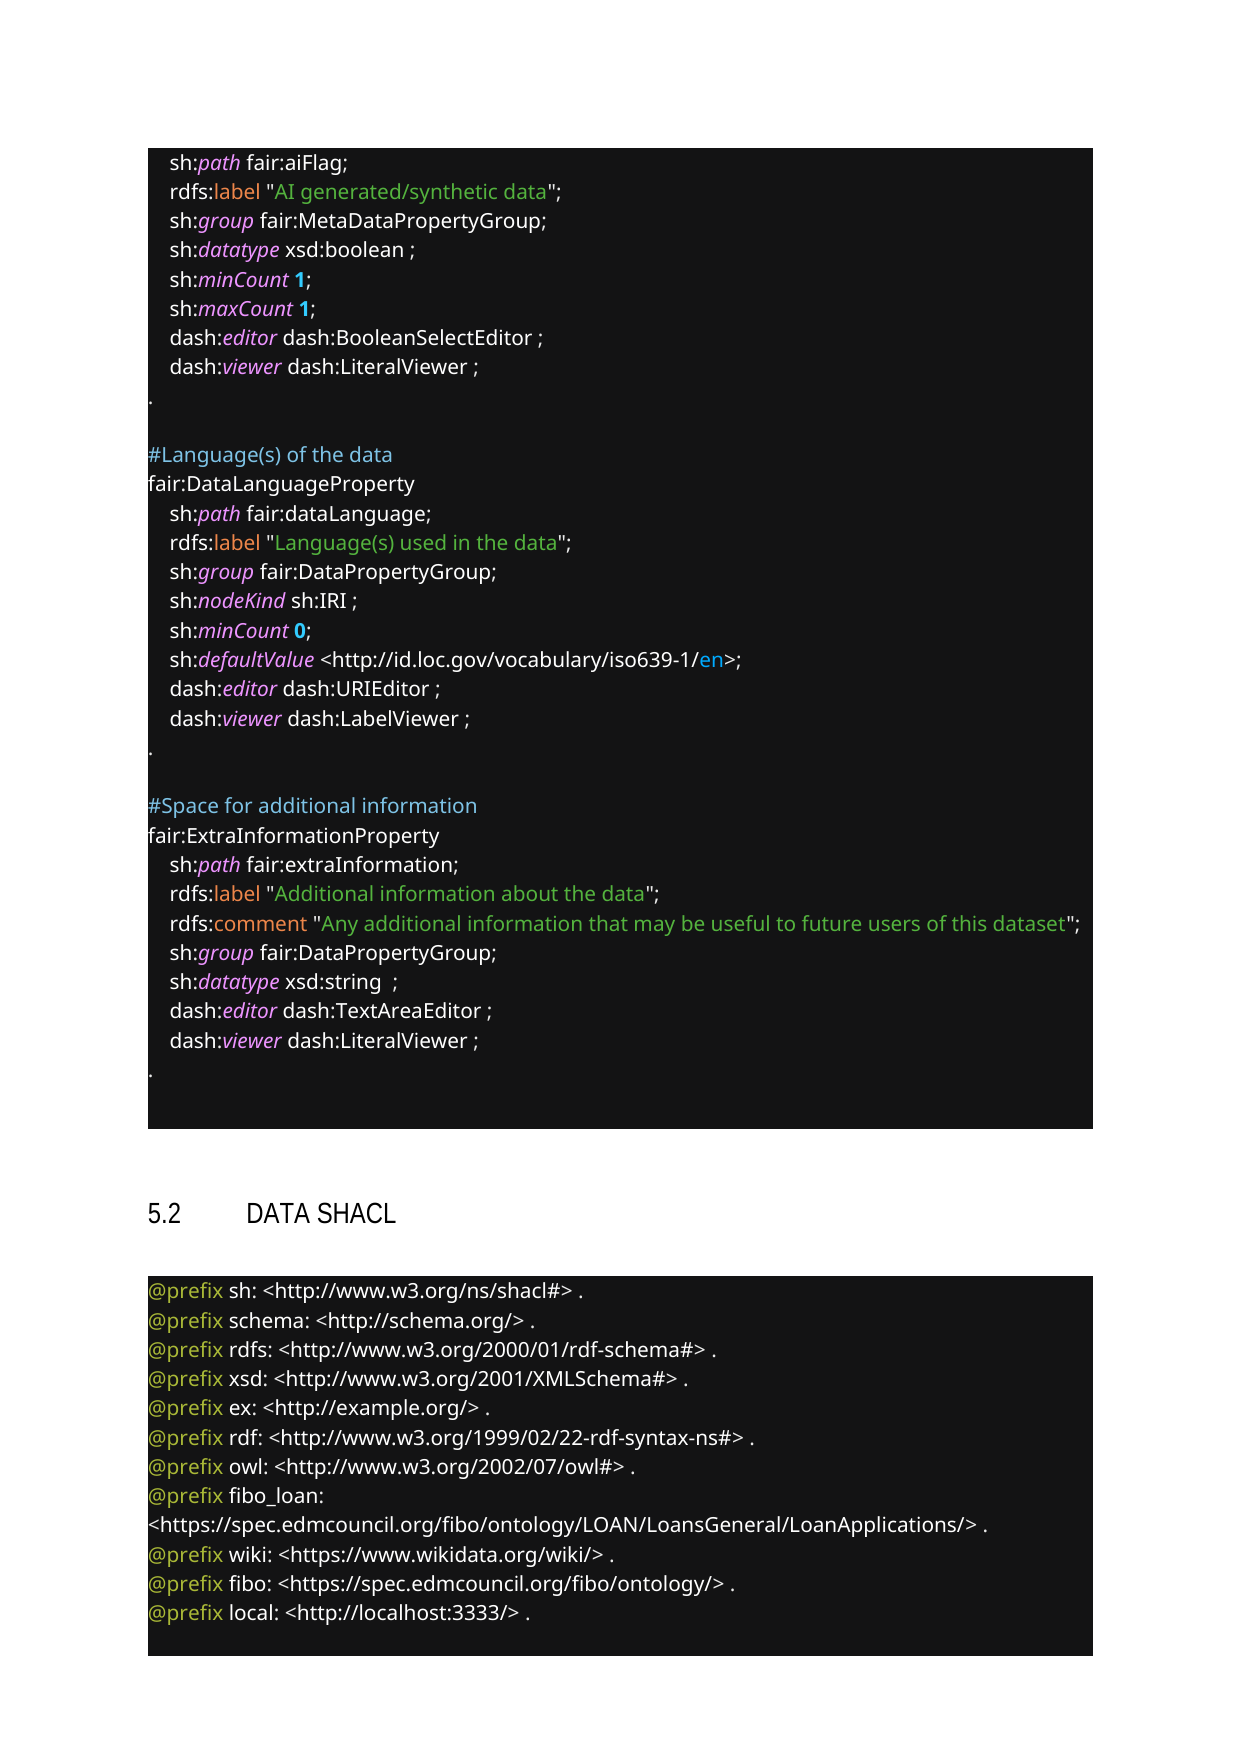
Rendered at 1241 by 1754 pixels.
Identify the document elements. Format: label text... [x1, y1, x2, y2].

text @prefix sh: <http://www.w3.org/ns/shacl#> . @prefix schema: <http://schema.org/> . @prefix rdfs: <http://www.w3.org/2000/01/rdf-schema#> . @prefix xsd: <http://www.w3.org/2001/XMLSchema#> . @prefix ex: <http://example.org/> . @prefix rdf: <http://www.w3.org/1999/02/22-rdf-syntax-ns#> . @prefix owl: <http://www.w3.org/2002/07/owl#> . @prefix fibo_loan: <https://spec.edmcouncil.org/fibo/ontology/LOAN/LoansGeneral/LoanApplications/> . @prefix wiki: <https://www.wikidata.org/wiki/> . @prefix fibo: <https://spec.edmcouncil.org/fibo/ontology/> . @prefix local: <http://localhost:3333/> . [148, 1276, 1093, 1656]
text sh:path fair:aiFlag; rdfs:label "AI generated/synthetic data"; sh:group fair:MetaDataPropertyGroup; sh:datatype xsd:boolean ; sh:minCount 1; sh:maxCount 1; dash:editor dash:BooleanSelectEditor ; dash:viewer dash:LiteralViewer ; . #Language(s) of the data fair:DataLanguageProperty sh:path fair:dataLanguage; rdfs:label "Language(s) used in the data"; sh:group fair:DataPropertyGroup; sh:nodeKind sh:IRI ; sh:minCount 0; sh:defaultValue <http://id.loc.gov/vocabulary/iso639-1/en>; dash:editor dash:URIEditor ; dash:viewer dash:LabelViewer ; . #Space for additional information fair:ExtraInformationProperty sh:path fair:extraInformation; rdfs:label "Additional information about the data"; rdfs:comment "Any additional information that may be useful to future users of this dataset"; sh:group fair:DataPropertyGroup; sh:datatype xsd:string ; dash:editor dash:TextAreaEditor ; dash:viewer dash:LiteralViewer ; . [148, 148, 1093, 1083]
subtitle DATA SHACL [148, 1197, 1093, 1230]
